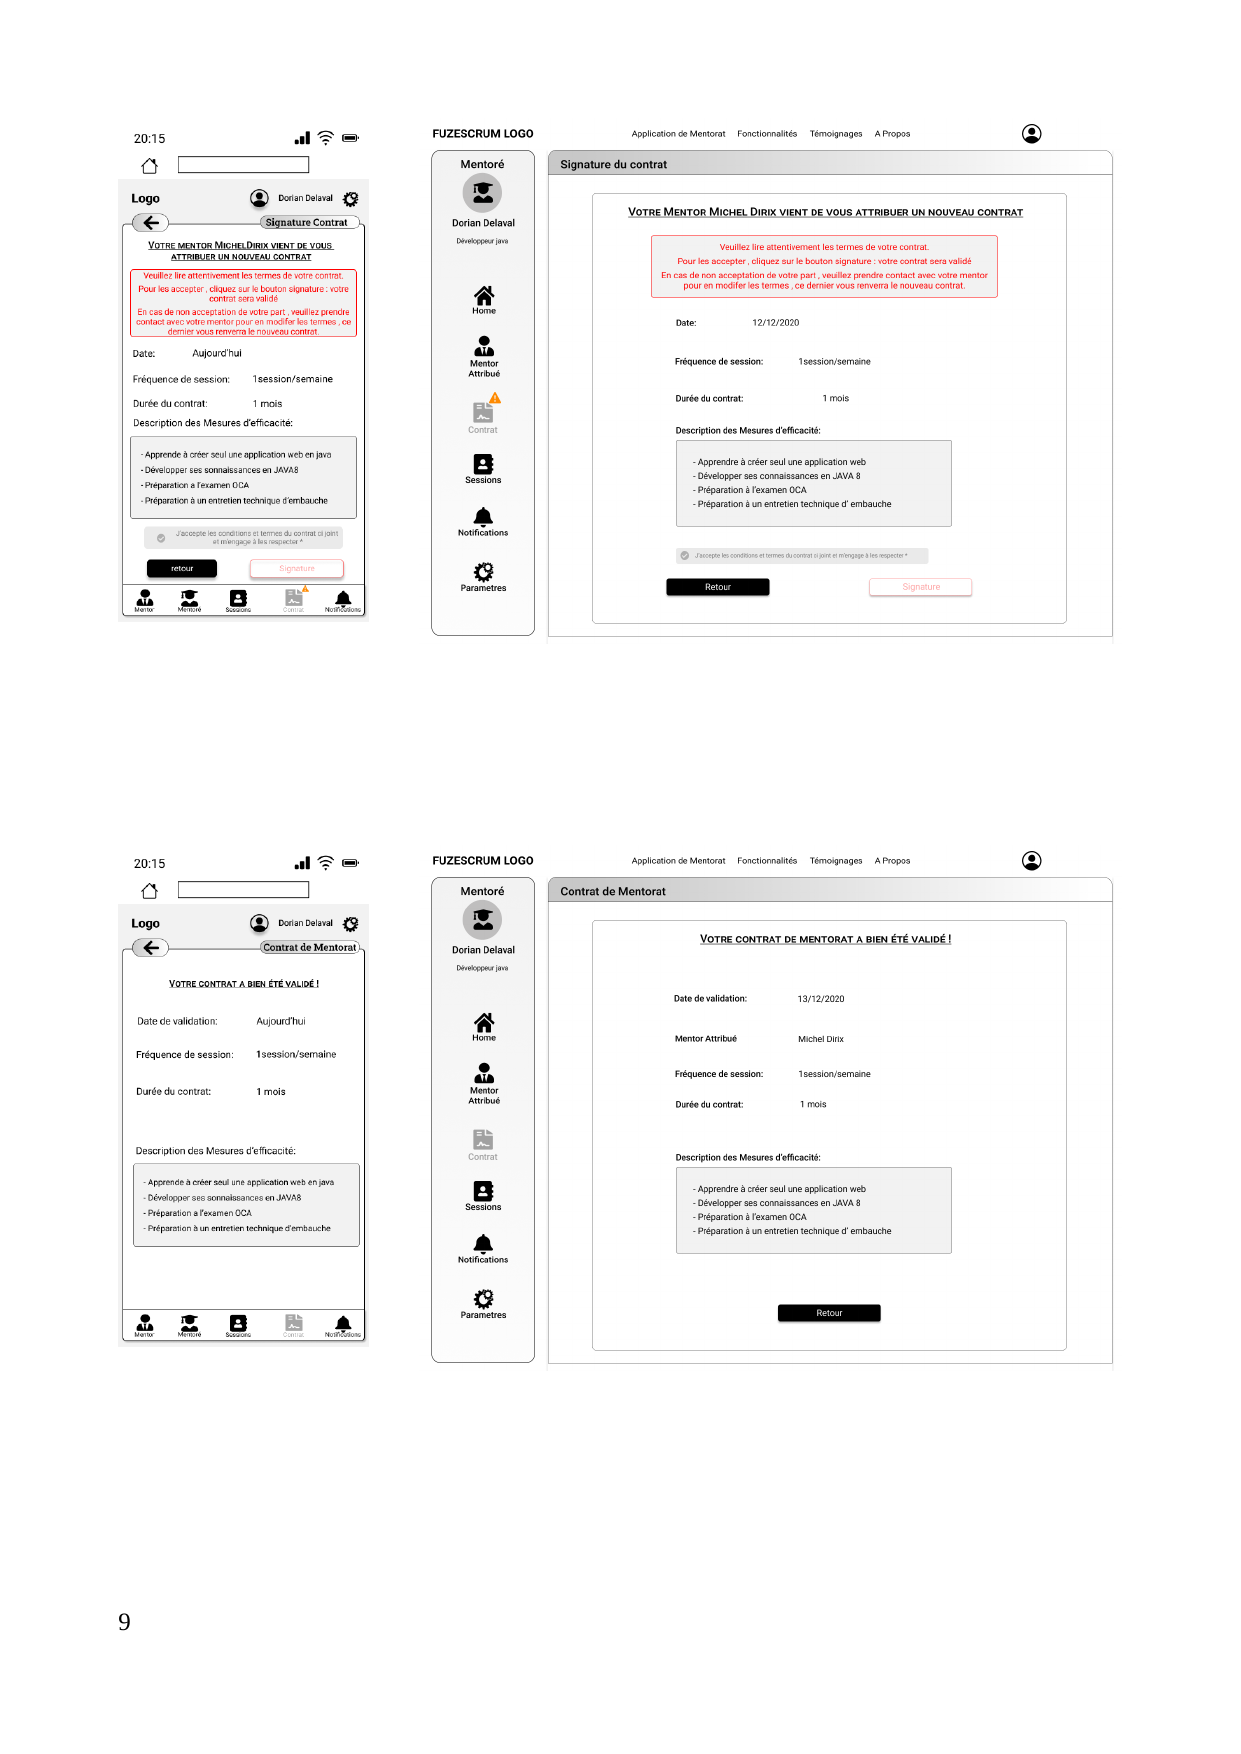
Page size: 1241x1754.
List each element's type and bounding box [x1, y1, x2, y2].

picture [118, 125, 369, 622]
picture [419, 845, 1123, 1371]
picture [118, 850, 369, 1347]
picture [419, 118, 1123, 644]
